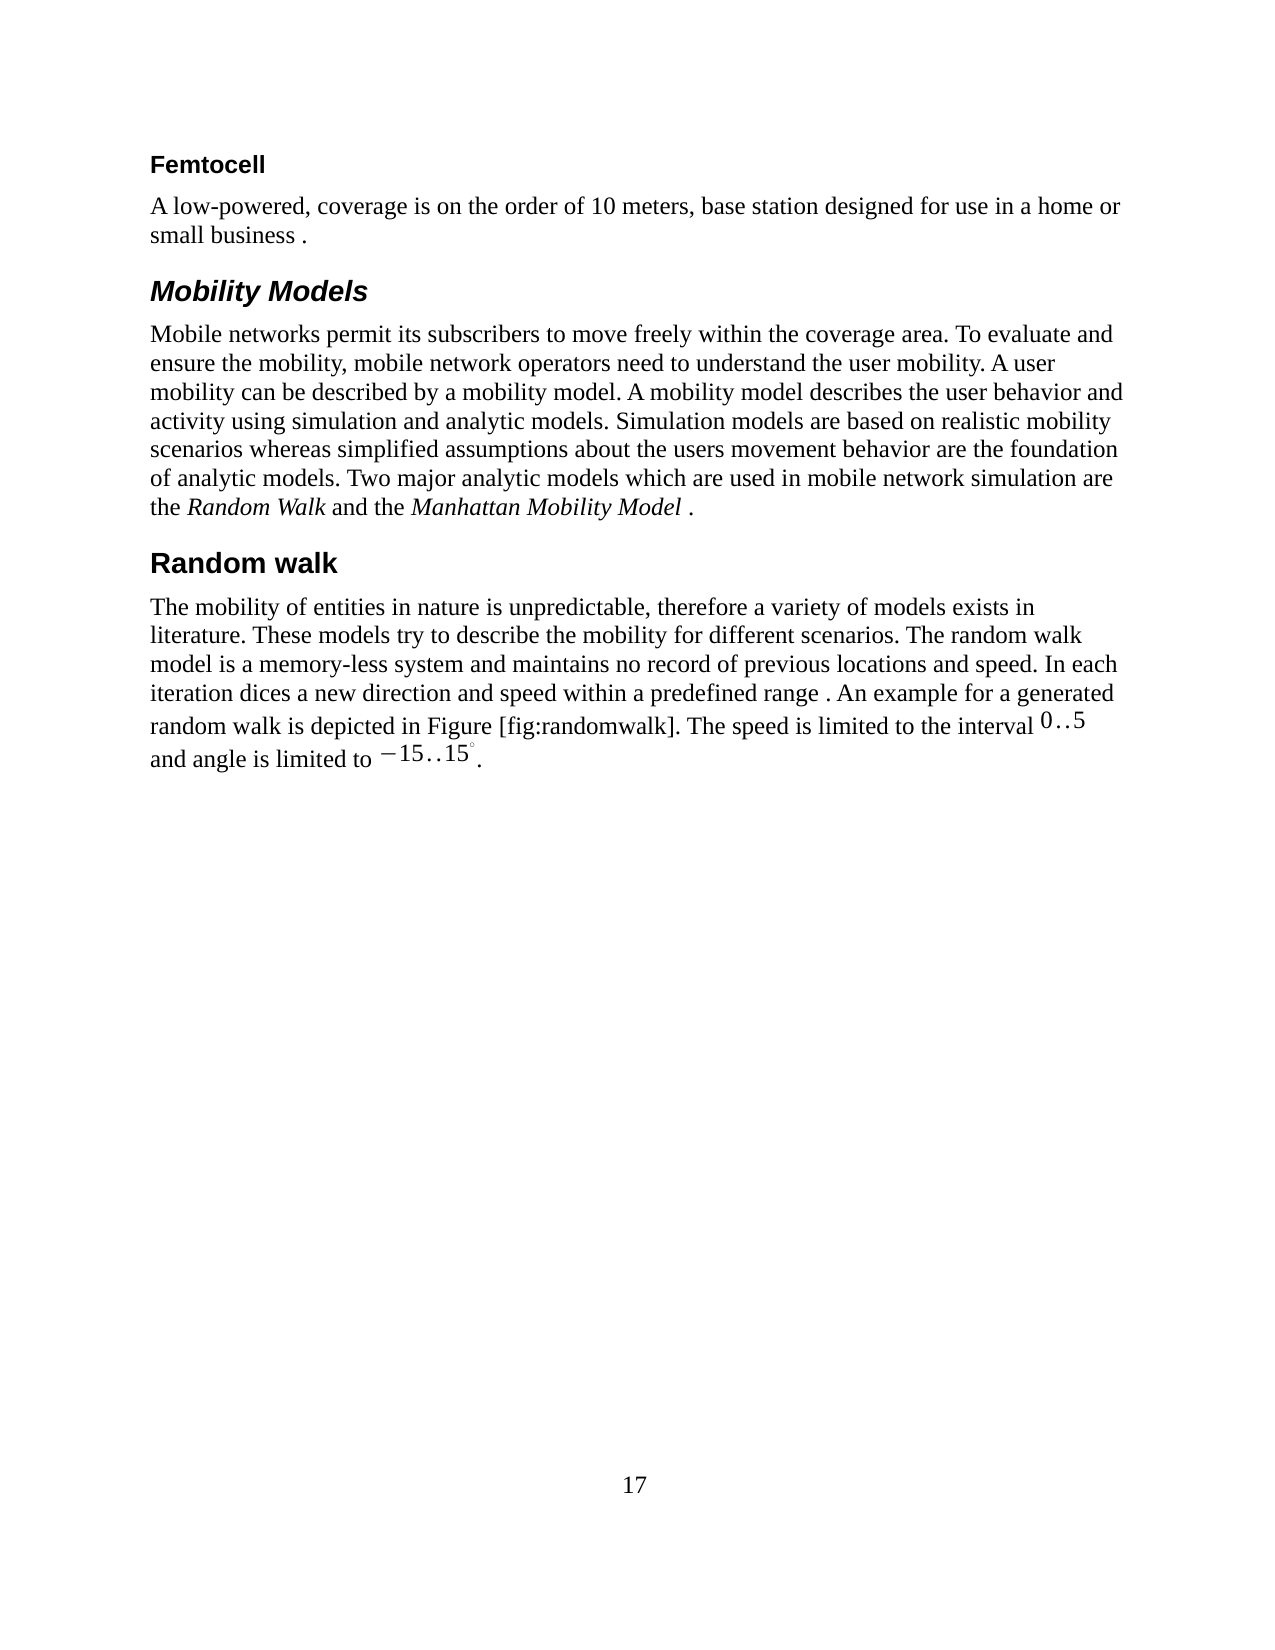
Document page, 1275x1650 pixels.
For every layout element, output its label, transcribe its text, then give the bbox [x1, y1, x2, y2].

subtitle Femtocell [150, 150, 1125, 178]
text Mobile networks permit its subscribers to move freely within the coverage area. To evaluate and ensure the mobility, mobile network operators need to understand the user mobility. A user mobility can be described by a mobility model. A mobility model describes the user behavior and activity using simulation and analytic models. Simulation models are based on realistic mobility scenarios whereas simplified assumptions about the users movement behavior are the foundation of analytic models. Two major analytic models which are used in mobile network simulation are the Random Walk and the Manhattan Mobility Model . [150, 319, 1125, 521]
text A low-powered, coverage is on the order of 10 meters, base station designed for use in a home or small business . [150, 191, 1125, 248]
subtitle Random walk [150, 546, 1125, 579]
subtitle Mobility Models [150, 273, 1125, 307]
text The mobility of entities in nature is unpredictable, therefore a variety of models exists in literature. These models try to describe the mobility for different scenarios. The random walk model is a memory-less system and maintains no record of previous locations and speed. In each iteration dices a new direction and speed within a predefined range . An example for a generated random walk is depicted in Figure [fig:randomwalk]. The speed is limited to the interval and angle is limited to . [150, 592, 1125, 773]
